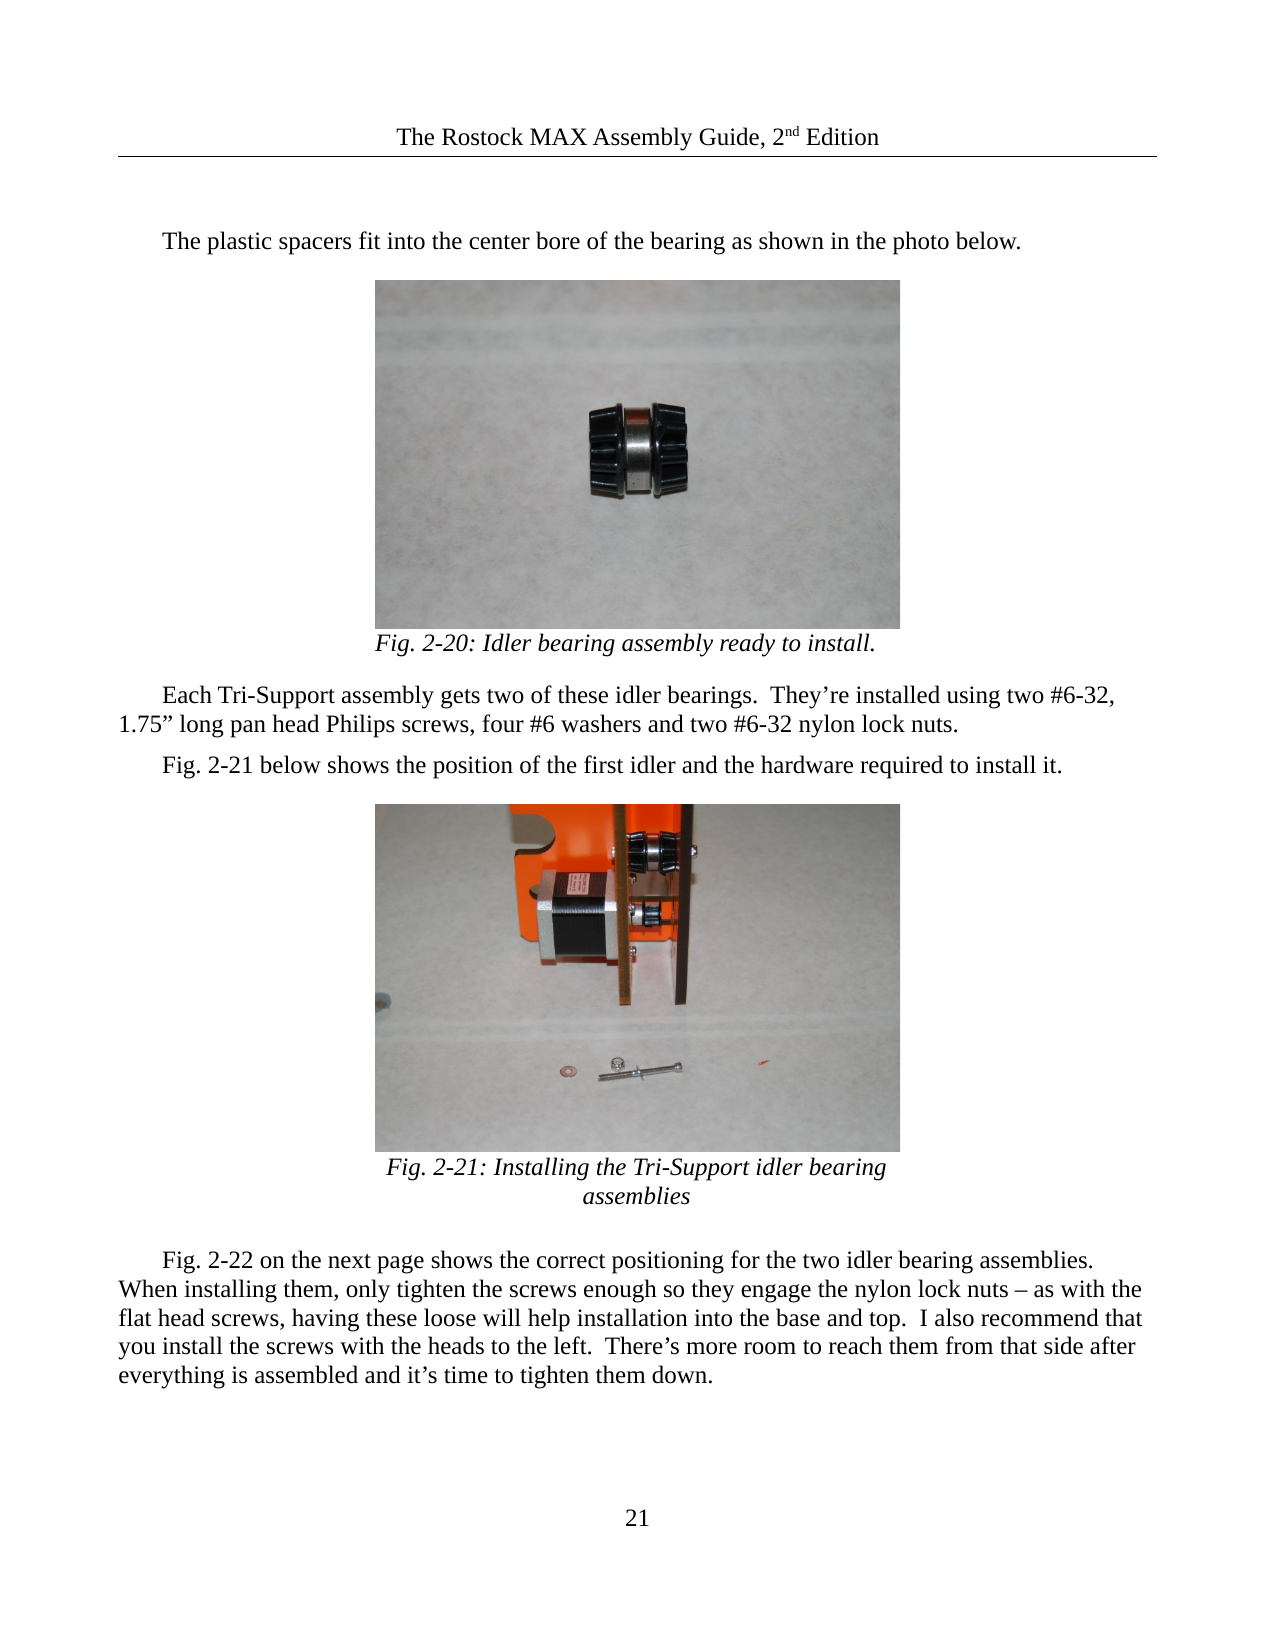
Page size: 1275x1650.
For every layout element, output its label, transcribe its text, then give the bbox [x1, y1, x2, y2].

text Fig. 2-21: Installing the Tri-Support idler bearing assemblies [375, 1152, 900, 1209]
text Fig. 2-22 on the next page shows the correct positioning for the two idler bearing assemblies. When installing them, only tighten the screws enough so they engage the nylon lock nuts – as with the flat head screws, having these loose will help installation into the base and top. I also recommend that you install the screws with the heads to the left. There’s more room to reach them from that side after everything is assembled and it’s time to tighten them down. [118, 1245, 1157, 1389]
picture [375, 804, 901, 1152]
text Each Tri-Support assembly gets two of these idler bearings. They’re installed using two #6-32, 1.75” long pan head Philips screws, four #6 washers and two #6-32 nylon lock nuts. [118, 680, 1157, 738]
text Fig. 2-20: Idler bearing assembly ready to install. [375, 629, 900, 657]
text The plastic spacers fit into the center bore of the bearing as shown in the photo below. [118, 226, 1157, 255]
picture [375, 280, 901, 629]
text Fig. 2-21 below shows the position of the first idler and the hardware required to install it. [118, 750, 1157, 779]
